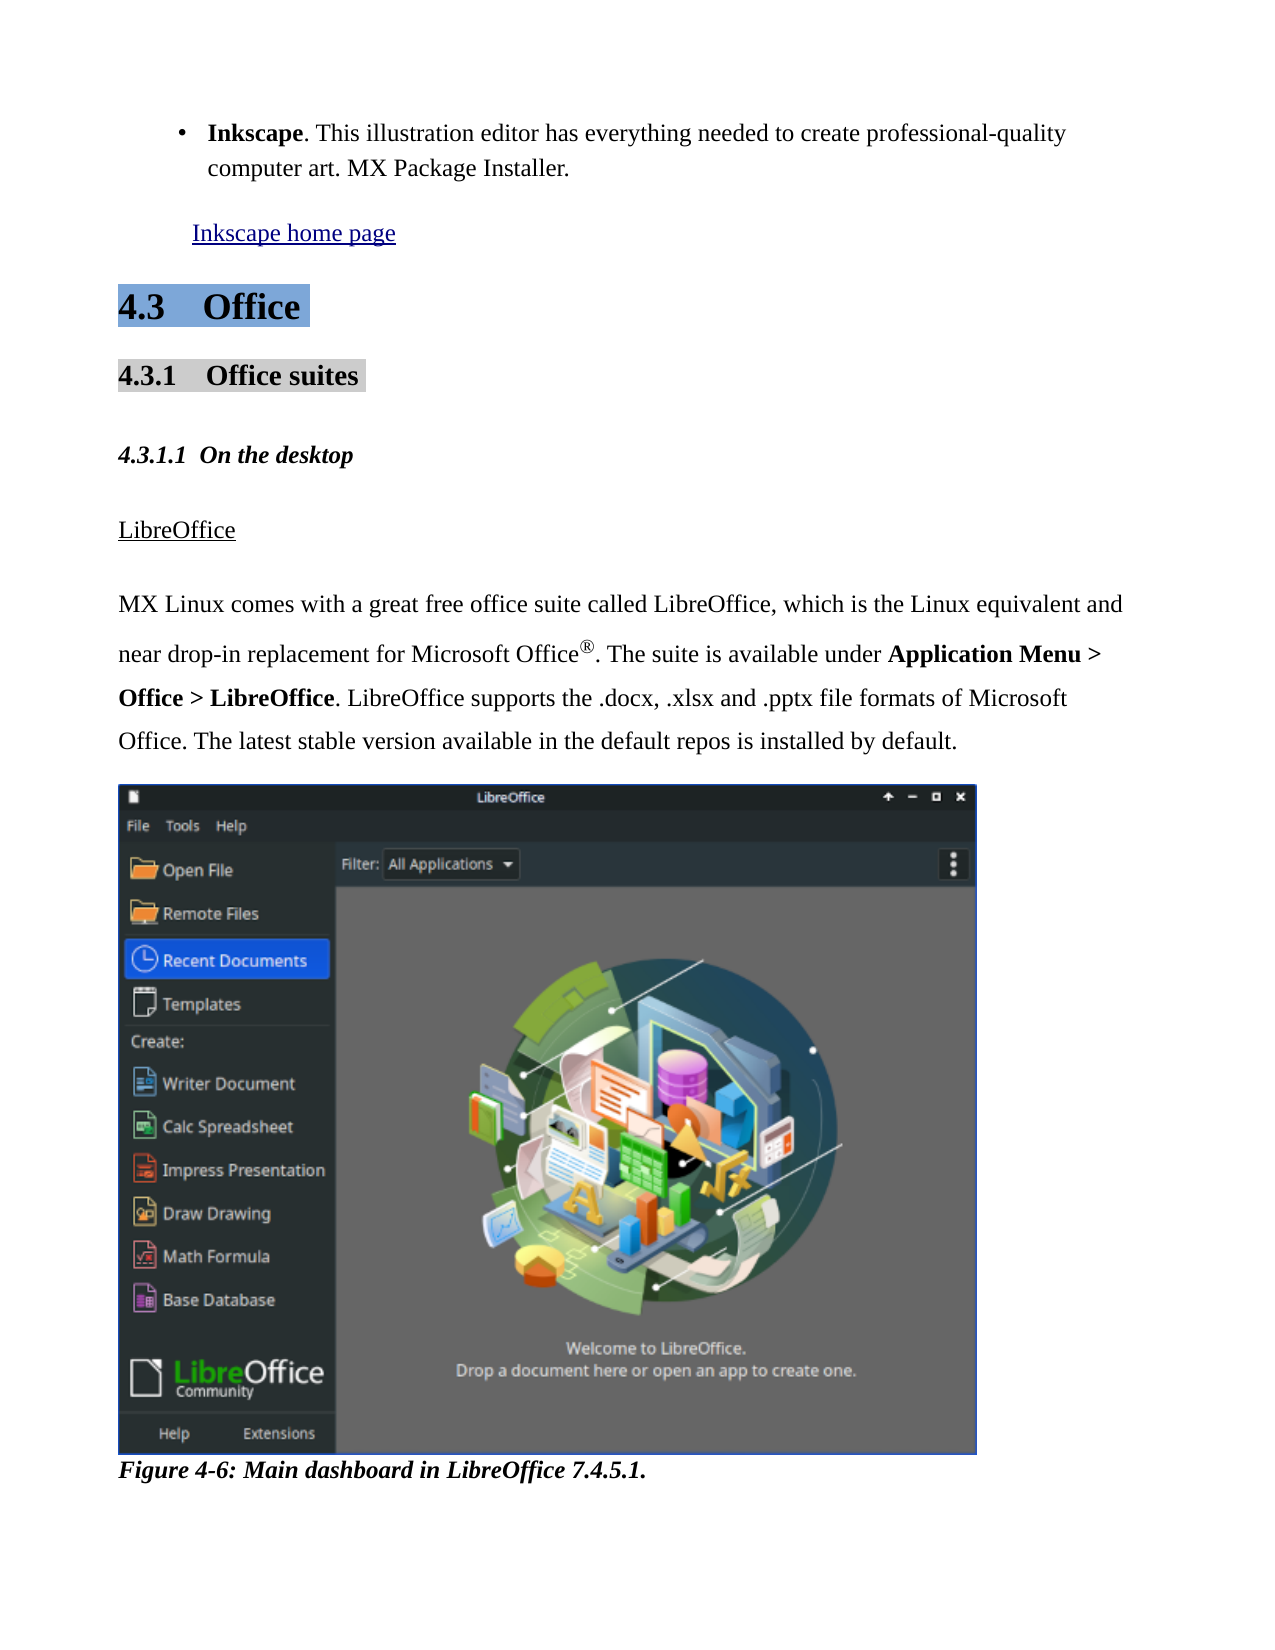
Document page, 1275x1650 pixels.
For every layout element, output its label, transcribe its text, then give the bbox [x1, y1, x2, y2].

text Figure 4-6: Main dashboard in LibreOffice 7.4.5.1. [118, 797, 1157, 1483]
subtitle 4.3 Office [310, 284, 1157, 327]
list Inkscape. This illustration editor has everything needed to create professional-quality computer art. MX Package Installer. [178, 118, 1141, 181]
text 4.3.1.1 On the desktop [118, 440, 1142, 469]
subtitle 4.3.1 Office suites [118, 358, 1157, 392]
text LibreOffice [118, 515, 1142, 543]
list Inkscape home page [162, 218, 1157, 247]
picture [118, 784, 977, 1455]
text MX Linux comes with a great free office suite called LibreOffice, which is the Linux equivalent and near drop-in replacement for Microsoft Office®. The suite is available under Application Menu > Office > LibreOffice. LibreOffice supports the .docx, .xlsx and .pptx file formats of Microsoft Office. The latest stable version available in the default repos is installed by default. [118, 589, 1142, 754]
